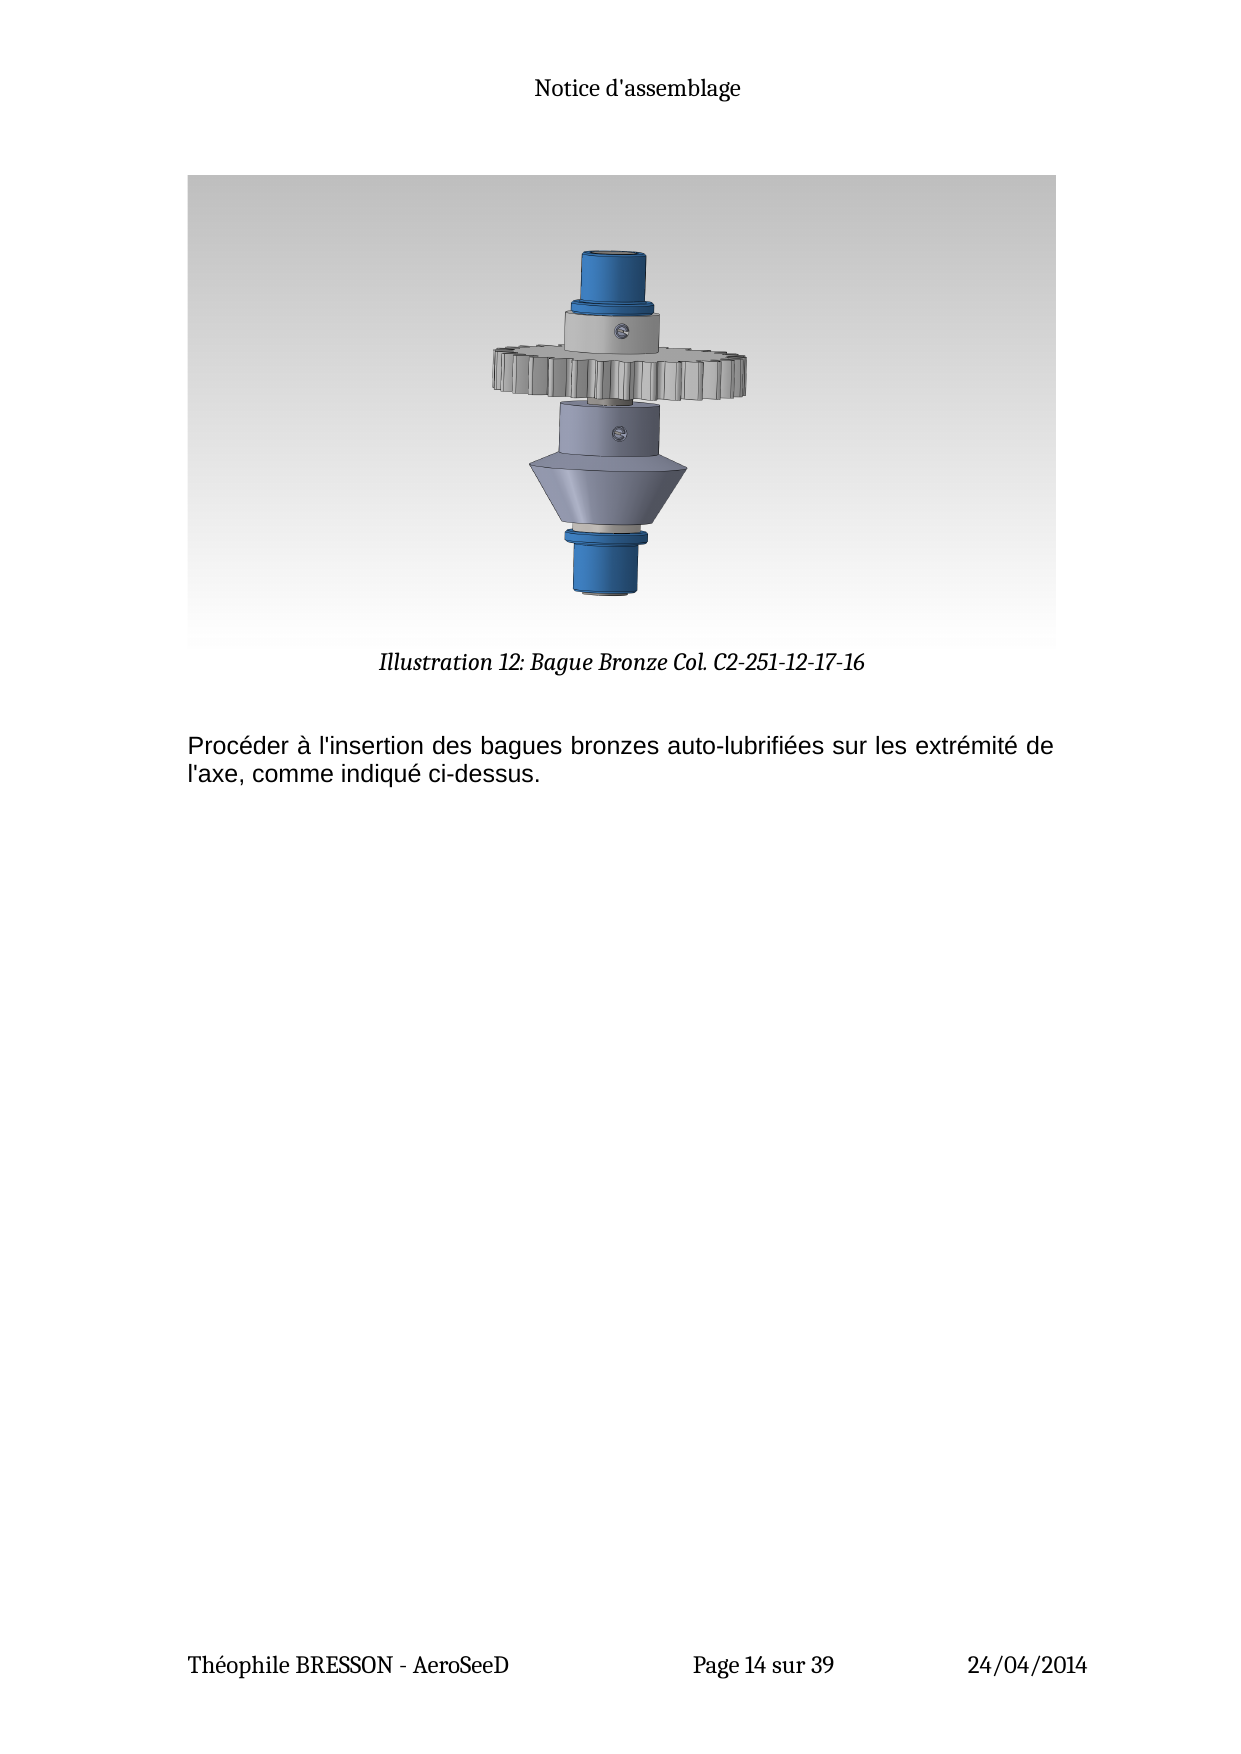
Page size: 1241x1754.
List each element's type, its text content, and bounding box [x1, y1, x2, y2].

text Illustration 12: Bague Bronze Col. C2-251-12-17-16 [187, 649, 1056, 677]
text Procéder à l'insertion des bagues bronzes auto-lubrifiées sur les extrémité de l'axe, comme indiqué ci-dessus. [187, 731, 1056, 788]
picture [187, 175, 1056, 649]
